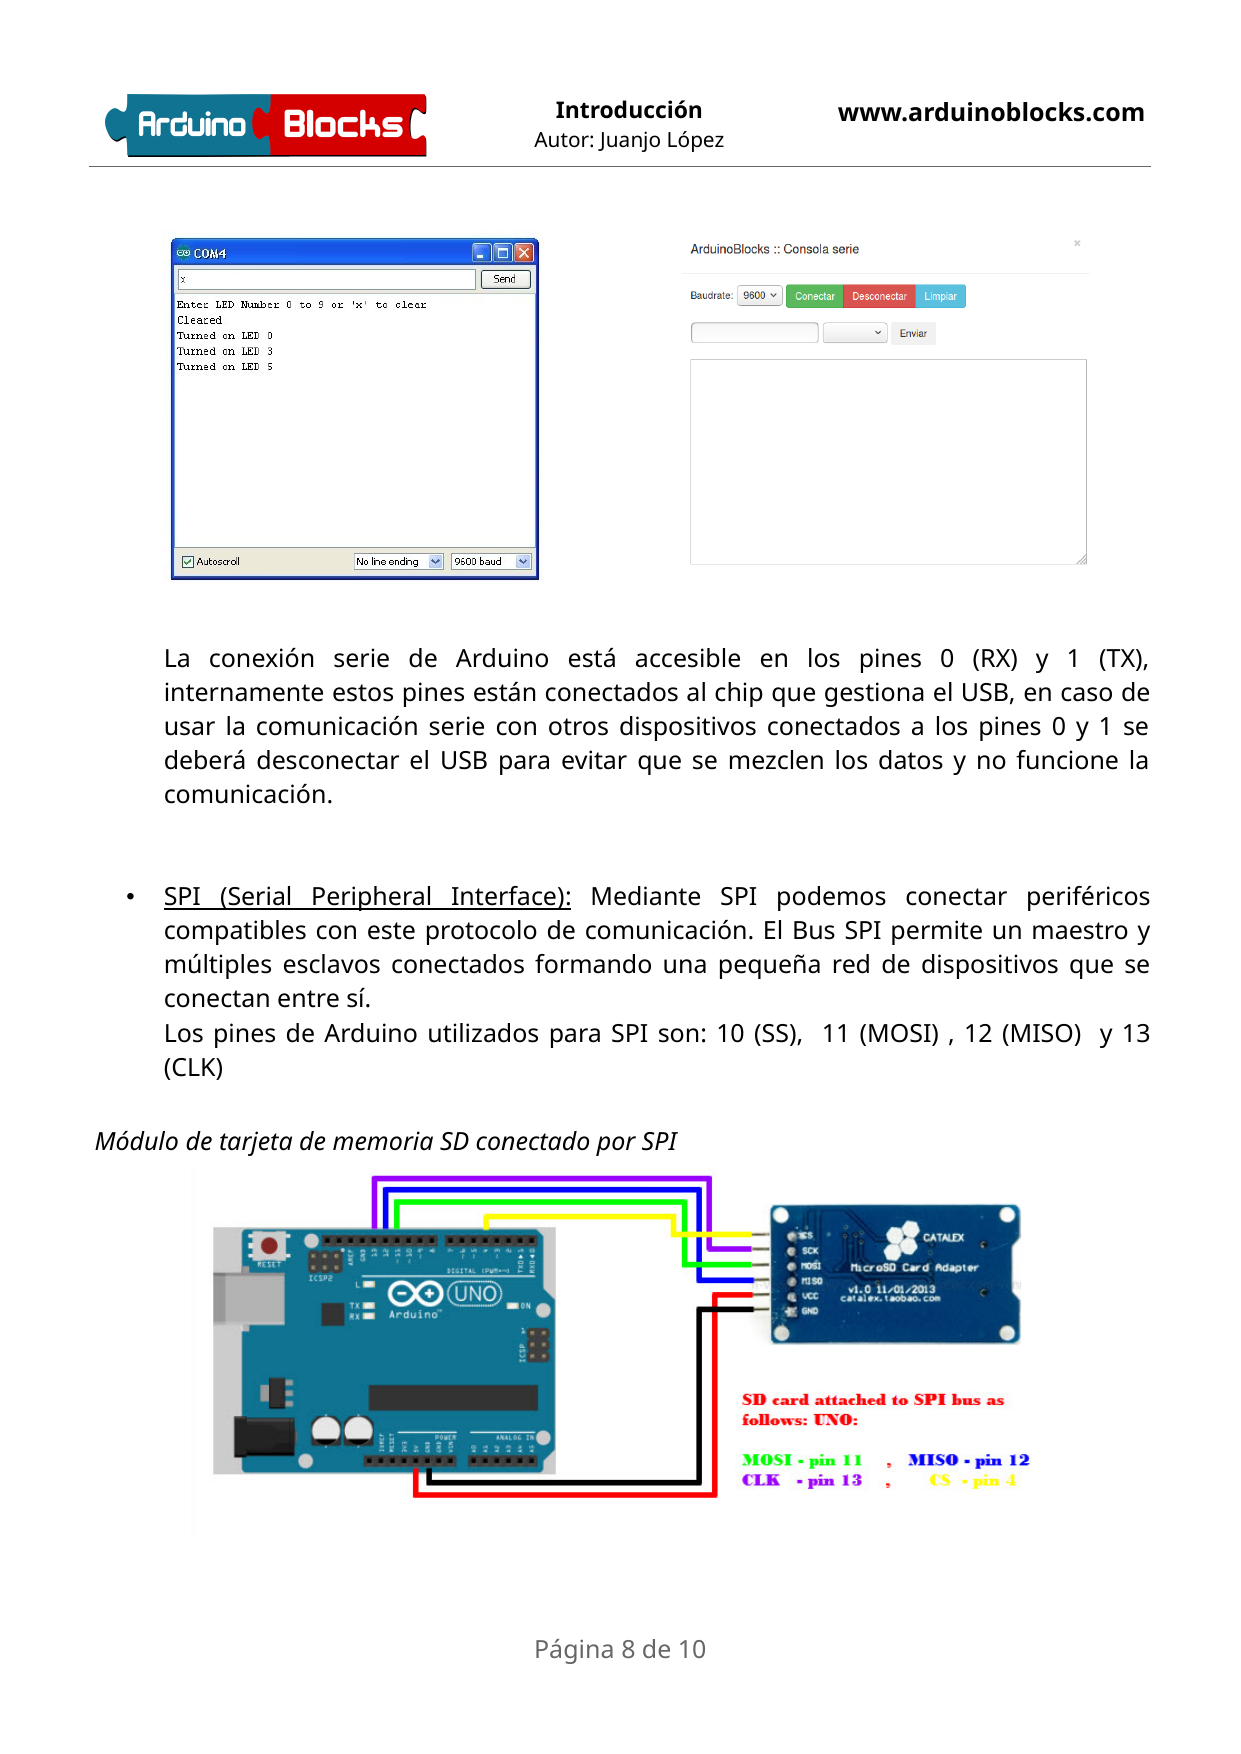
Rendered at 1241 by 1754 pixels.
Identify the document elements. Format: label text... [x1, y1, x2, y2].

table_cell [89, 1163, 1152, 1542]
list SPI (Serial Peripheral Interface): Mediante SPI podemos conectar periféricos compatibles con este protocolo de comunicación. El Bus SPI permite un maestro y múltiples esclavos conectados formando una pequeña red de dispositivos que se conectan entre sí. [126, 879, 1152, 1015]
picture [105, 94, 427, 157]
picture [162, 230, 547, 584]
table_cell [89, 224, 620, 606]
picture [191, 1168, 1049, 1537]
table_header Módulo de tarjeta de memoria SD conectado por SPI [89, 1118, 1152, 1163]
list Los pines de Arduino utilizados para SPI son: 10 (SS), 11 (MOSI) , 12 (MISO) y 13 (CLK) [126, 1015, 1152, 1083]
table_cell [620, 224, 1152, 606]
picture [682, 230, 1090, 567]
list La conexión serie de Arduino está accesible en los pines 0 (RX) y 1 (TX), internamente estos pines están conectados al chip que gestiona el USB, en caso de usar la comunicación serie con otros dispositivos conectados a los pines 0 y 1 se deberá desconectar el USB para evitar que se mezclen los datos y no funcione la comunicación. [126, 641, 1152, 811]
